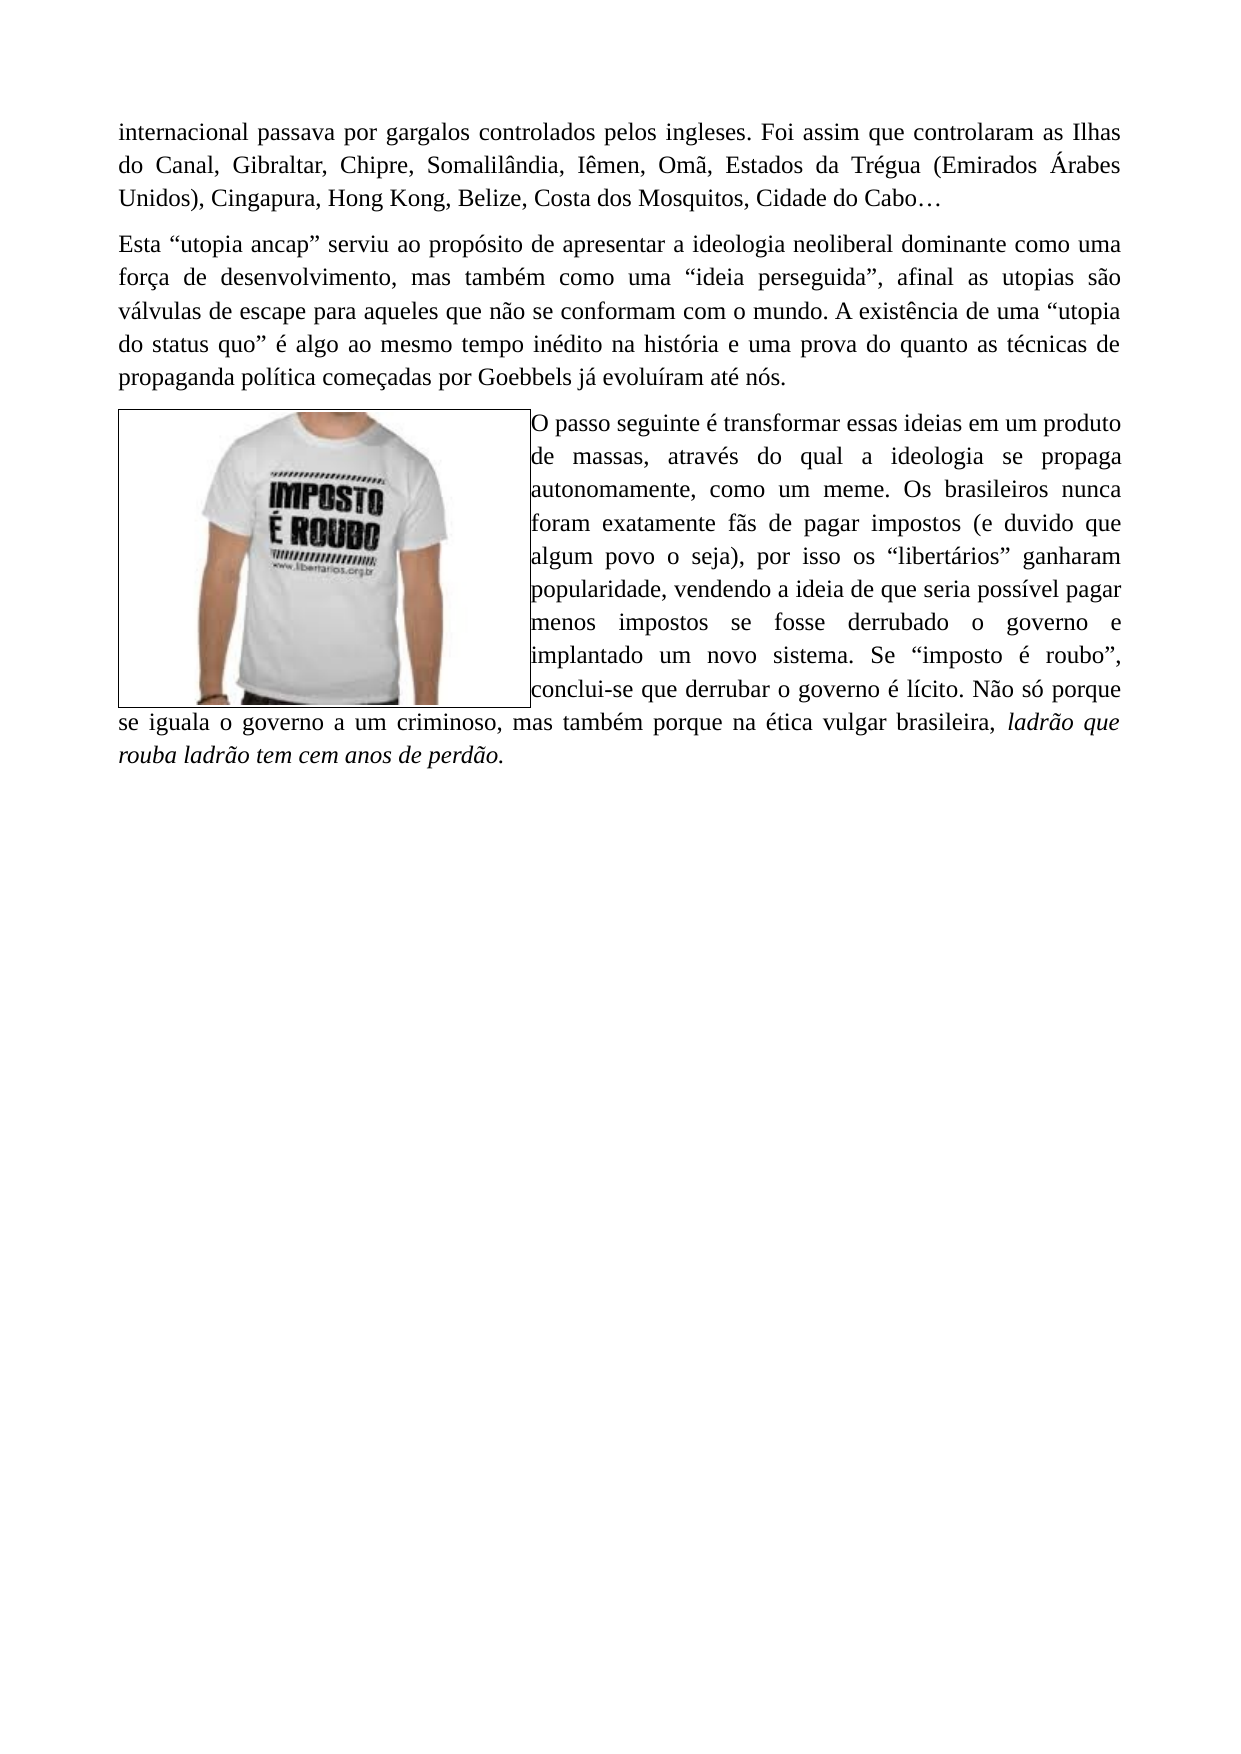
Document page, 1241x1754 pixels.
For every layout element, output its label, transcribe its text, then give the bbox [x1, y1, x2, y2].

text Esta “utopia ancap” serviu ao propósito de apresentar a ideologia neoliberal dominante como uma força de desenvolvimento, mas também como uma “ideia perseguida”, afinal as utopias são válvulas de escape para aqueles que não se conformam com o mundo. A existência de uma “utopia do status quo” é algo ao mesmo tempo inédito na história e uma prova do quanto as técnicas de propaganda política começadas por Goebbels já evoluíram até nós. [118, 230, 1122, 391]
picture [121, 412, 528, 705]
text internacional passava por gargalos controlados pelos ingleses. Foi assim que controlaram as Ilhas do Canal, Gibraltar, Chipre, Somalilândia, Iêmen, Omã, Estados da Trégua (Emirados Árabes Unidos), Cingapura, Hong Kong, Belize, Costa dos Mosquitos, Cidade do Cabo… [118, 118, 1122, 212]
text O passo seguinte é transformar essas ideias em um produto de massas, através do qual a ideologia se propaga autonomamente, como um meme. Os brasileiros nunca foram exatamente fãs de pagar impostos (e duvido que algum povo o seja), por isso os “libertários” ganharam popularidade, vendendo a ideia de que seria possível pagar menos impostos se fosse derrubado o governo e implantado um novo sistema. Se “imposto é roubo”, conclui-se que derrubar o governo é lícito. Não só porque se iguala o governo a um criminoso, mas também porque na ética vulgar brasileira, ladrão que rouba ladrão tem cem anos de perdão. [118, 409, 1122, 769]
